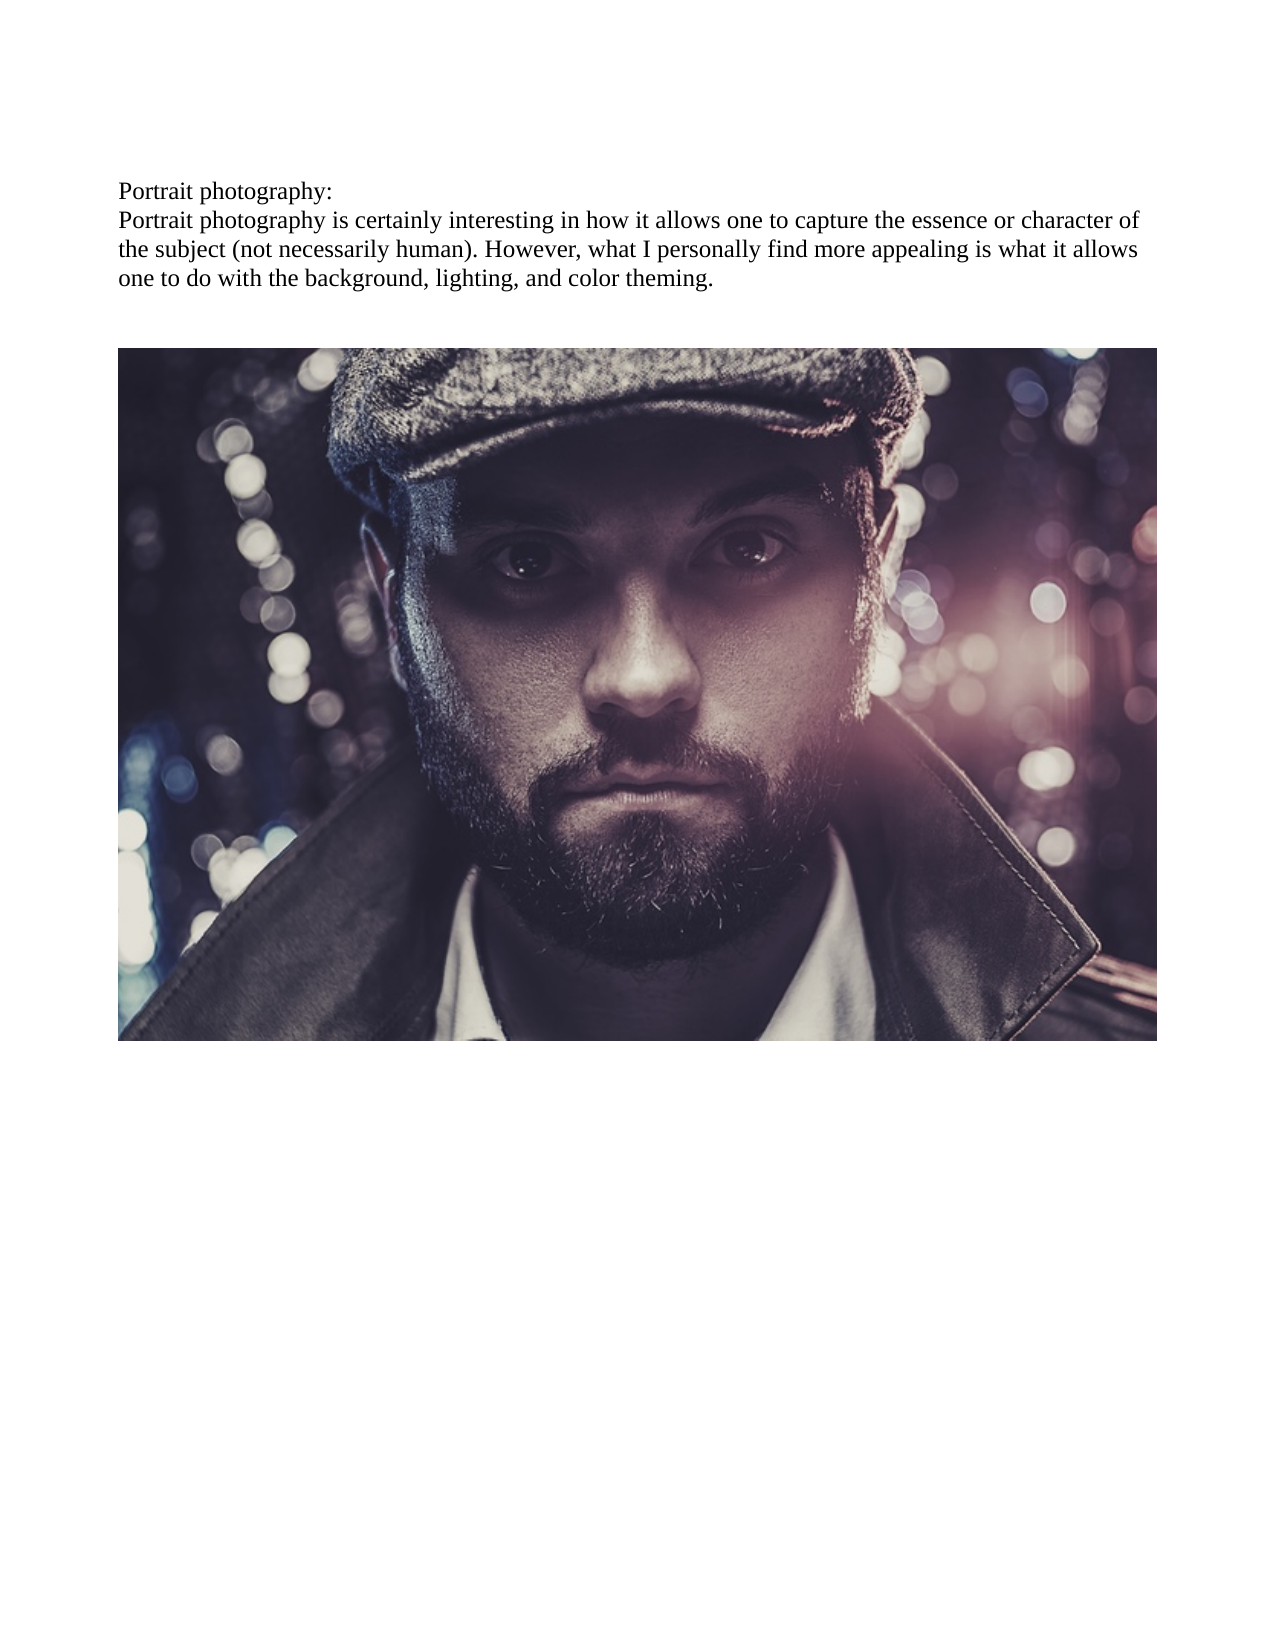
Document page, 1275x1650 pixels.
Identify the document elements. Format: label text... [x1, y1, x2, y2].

text Portrait photography is certainly interesting in how it allows one to capture the essence or character of the subject (not necessarily human). However, what I personally find more appealing is what it allows one to do with the background, lighting, and color theming. [118, 205, 1157, 291]
picture [118, 348, 1157, 1041]
text Portrait photography: [118, 176, 1157, 205]
